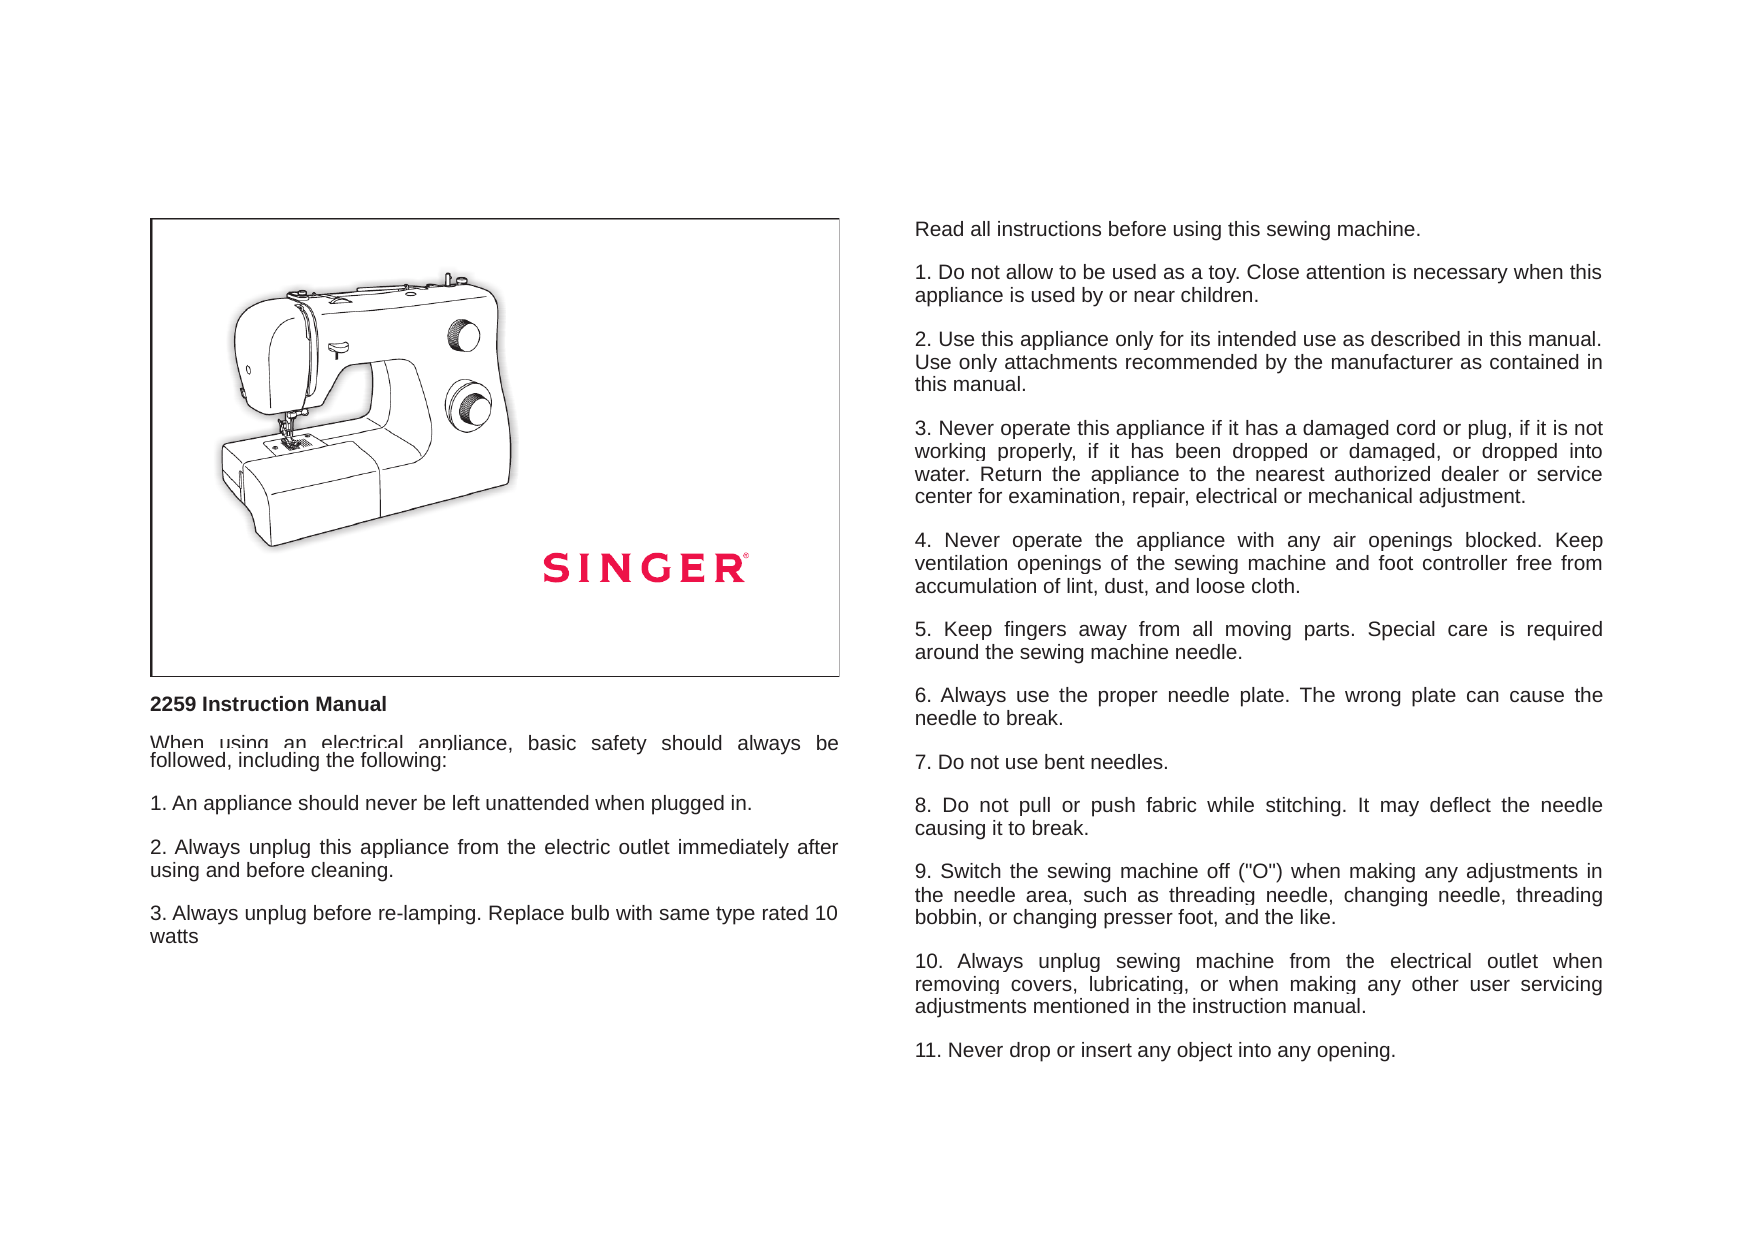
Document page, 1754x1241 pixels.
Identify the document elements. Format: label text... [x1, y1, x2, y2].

text 10. Always unplug sewing machine from the electrical outlet when removing covers, lubricating, or when making any other user servicing adjustments mentioned in the instruction manual. [914, 950, 1604, 1018]
text 7. Do not use bent needles. [914, 751, 1604, 774]
text 3. Never operate this appliance if it has a damaged cord or plug, if it is not working properly, if it has been dropped or damaged, or dropped into water. Return the appliance to the nearest authorized dealer or service center for examination, repair, electrical or mechanical adjustment. [914, 417, 1604, 508]
text 5. Keep fingers away from all moving parts. Special care is required around the sewing machine needle. [914, 618, 1604, 664]
text 1. An appliance should never be left unattended when plugged in. [150, 793, 839, 815]
text 8. Do not pull or push fabric while stitching. It may deflect the needle causing it to break. [914, 794, 1604, 840]
picture [150, 218, 840, 677]
text 1. Do not allow to be used as a toy. Close attention is necessary when this appliance is used by or near children. [914, 262, 1604, 307]
text 11. Never drop or insert any object into any opening. [914, 1039, 1604, 1062]
text 9. Switch the sewing machine off ("O") when making any adjustments in the needle area, such as threading needle, changing needle, threading bobbin, or changing presser foot, and the like. [914, 861, 1604, 929]
text 2259 Instruction Manual [150, 697, 839, 715]
text When using an electrical appliance, basic safety should always be followed, including the following: [150, 736, 839, 772]
text 3. Always unplug before re-lamping. Replace bulb with same type rated 10 watts [150, 903, 839, 948]
text 4. Never operate the appliance with any air openings blocked. Keep ventilation openings of the sewing machine and foot controller free from accumulation of lint, dust, and loose cloth. [914, 529, 1604, 597]
text 6. Always use the proper needle plate. The wrong plate can cause the needle to break. [914, 684, 1604, 730]
text 2. Always unplug this appliance from the electric outlet immediately after using and before cleaning. [150, 836, 839, 882]
text Read all instructions before using this sewing machine. [914, 218, 1604, 241]
text 2. Use this appliance only for its intended use as described in this manual. Use only attachments recommended by the manufacturer as contained in this manual. [914, 328, 1604, 396]
